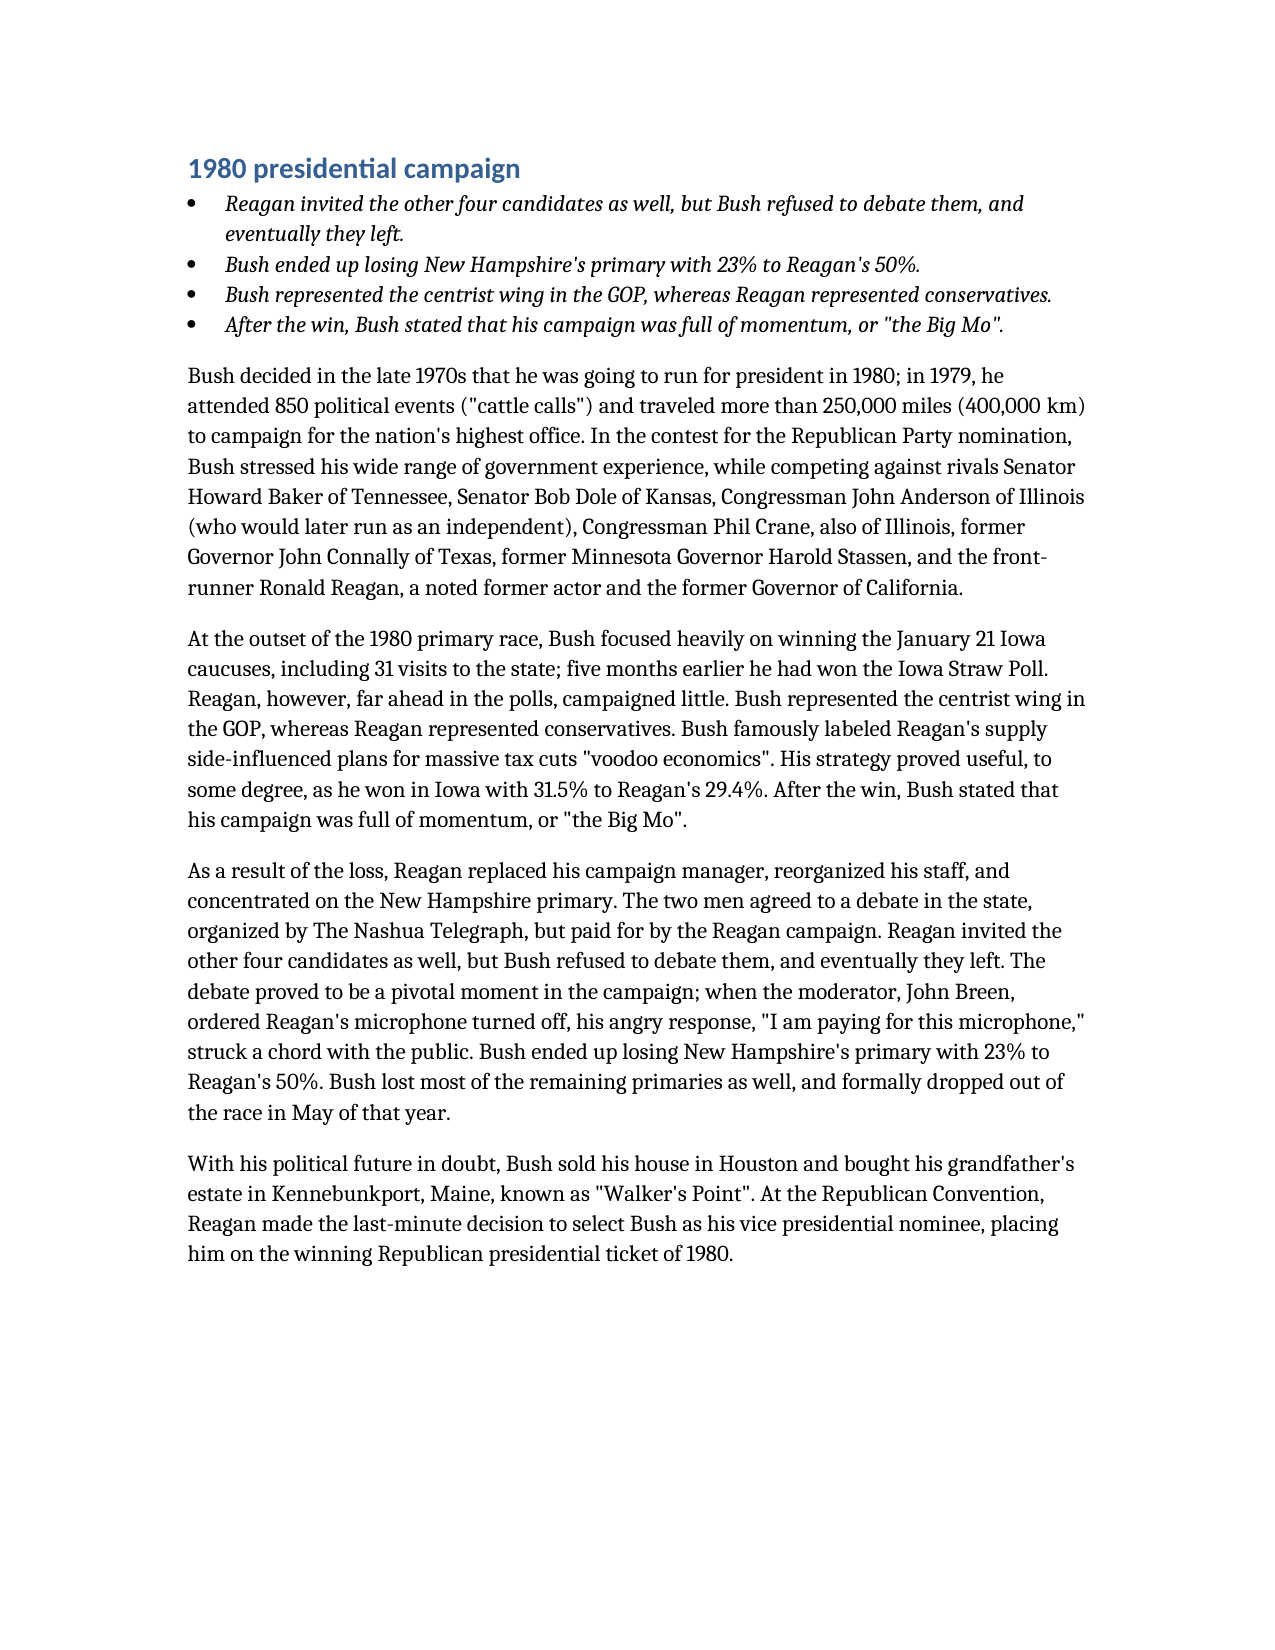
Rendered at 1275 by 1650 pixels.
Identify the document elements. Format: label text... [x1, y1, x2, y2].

text At the outset of the 1980 primary race, Bush focused heavily on winning the January 21 Iowa caucuses, including 31 visits to the state; five months earlier he had won the Iowa Straw Poll. Reagan, however, far ahead in the polls, campaigned little. Bush represented the centrist wing in the GOP, whereas Reagan represented conservatives. Bush famously labeled Reagan's supply side-influenced plans for massive tax cuts "voodoo economics". His strategy proved useful, to some degree, as he won in Iowa with 31.5% to Reagan's 29.4%. After the win, Bush stated that his campaign was full of momentum, or "the Big Mo". [187, 625, 1087, 833]
text Bush decided in the late 1970s that he was going to run for president in 1980; in 1979, he attended 850 political events ("cattle calls") and traveled more than 250,000 miles (400,000 km) to campaign for the nation's highest office. In the contest for the Republican Party nomination, Bush stressed his wide range of government experience, while competing against rivals Senator Howard Baker of Tennessee, Senator Bob Dole of Kansas, Congressman John Anderson of Illinois (who would later run as an independent), Congressman Phil Crane, also of Illinois, former Governor John Connally of Texas, former Minnesota Governor Harold Stassen, and the front-runner Ronald Reagan, a noted former actor and the former Governor of California. [187, 363, 1087, 601]
list Reagan invited the other four candidates as well, but Bush refused to debate them, and eventually they left. [187, 191, 1087, 247]
text With his political future in doubt, Bush sold his house in Houston and bought his grandfather's estate in Kennebunkport, Maine, known as "Walker's Point". At the Republican Convention, Reagan made the last-minute decision to select Bush as his vice presidential nominee, placing him on the winning Republican presidential ticket of 1980. [187, 1150, 1087, 1267]
list After the win, Bush stated that his campaign was full of momentum, or "the Big Mo". [187, 312, 1087, 338]
list Bush ended up losing New Hampshire's primary with 23% to Reagan's 50%. [187, 251, 1087, 278]
text As a result of the loss, Reagan replaced his campaign manager, reorganized his staff, and concentrated on the New Hampshire primary. The two men agreed to a debate in the state, organized by The Nashua Telegraph, but paid for by the Reagan campaign. Reagan invited the other four candidates as well, but Bush refused to debate them, and eventually they left. The debate proved to be a pivotal moment in the campaign; when the moderator, John Breen, ordered Reagan's microphone turned off, his angry response, "I am paying for this microphone," struck a chord with the public. Bush ended up losing New Hampshire's primary with 23% to Reagan's 50%. Bush lost most of the remaining primaries as well, and formally dropped out of the race in May of that year. [187, 858, 1087, 1126]
subtitle 1980 presidential campaign [187, 150, 1087, 186]
list Bush represented the centrist wing in the GOP, whereas Reagan represented conservatives. [187, 282, 1087, 308]
